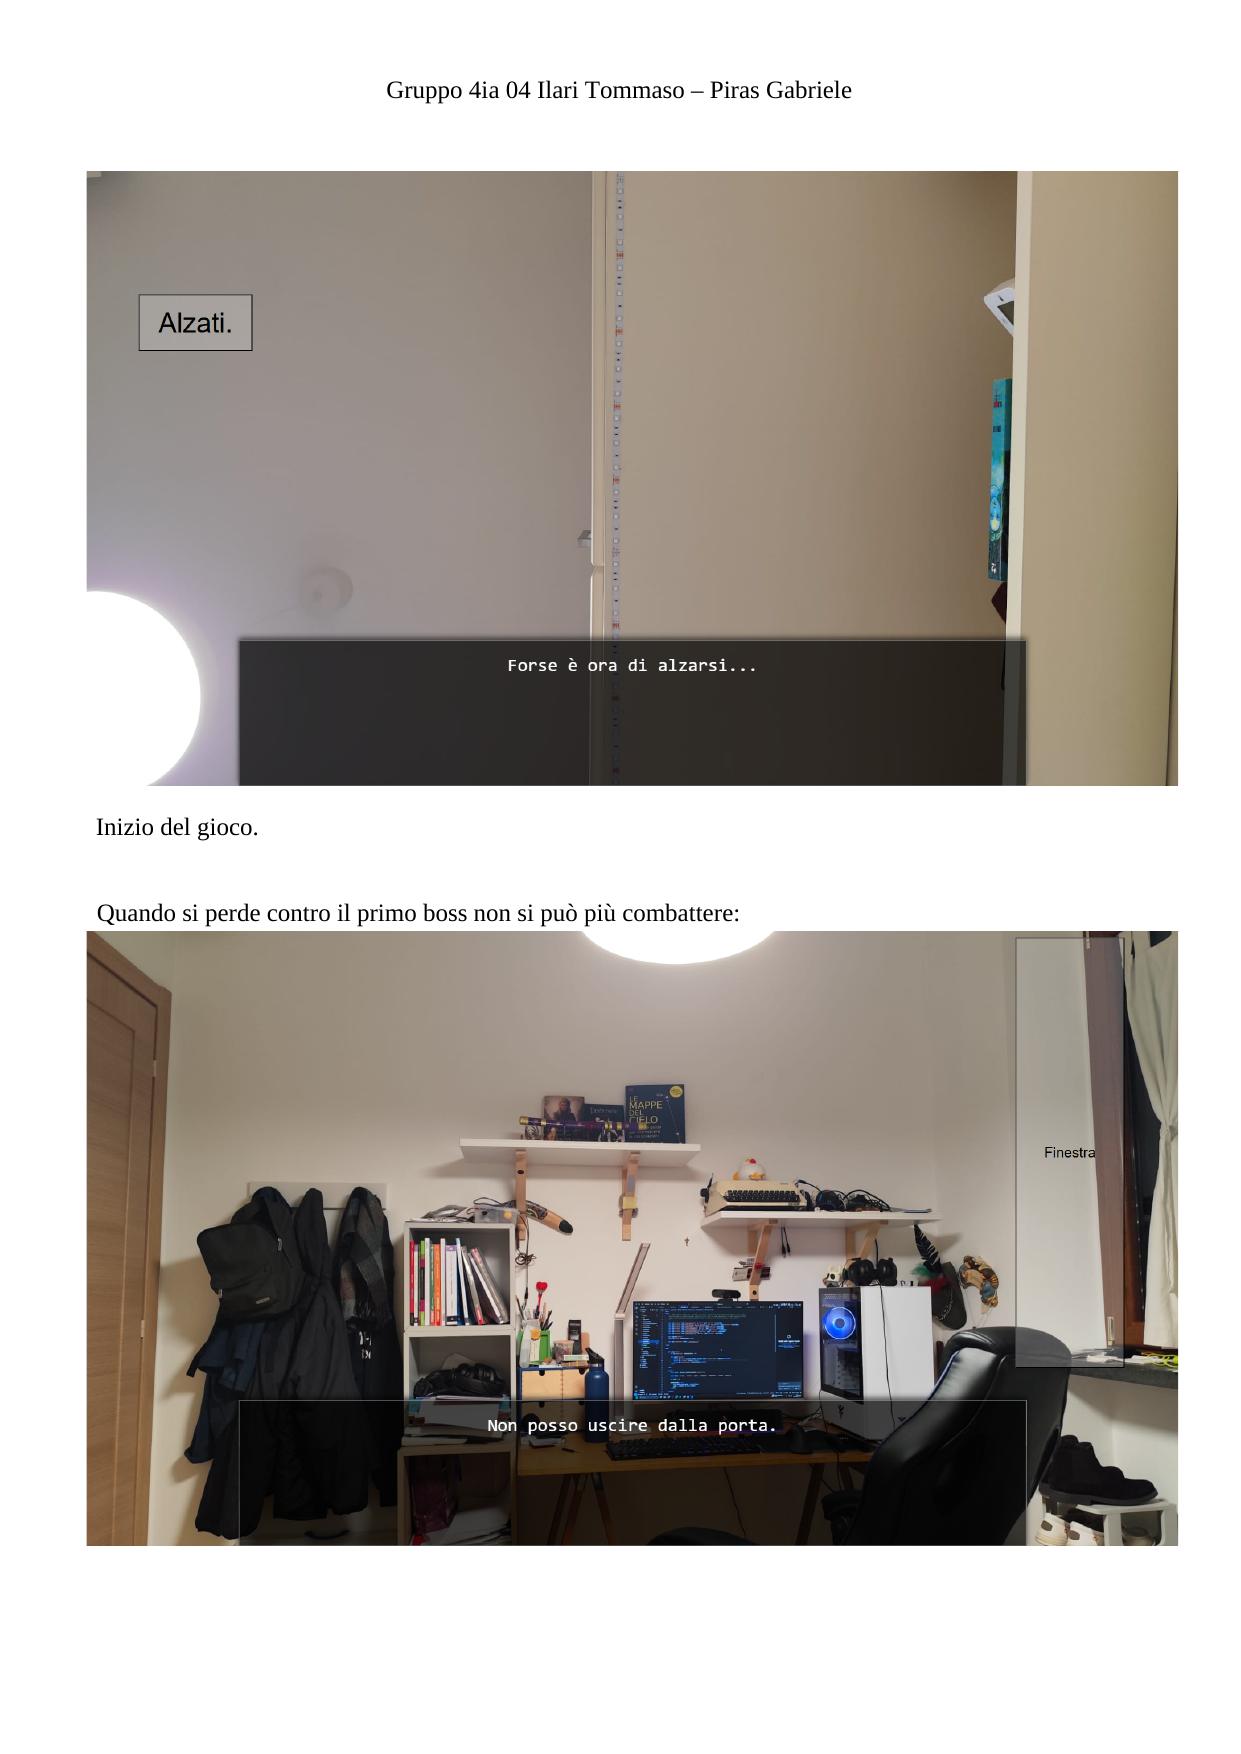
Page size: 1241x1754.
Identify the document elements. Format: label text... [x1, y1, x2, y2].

picture [86, 171, 1179, 786]
text Quando si perde contro il primo boss non si può più combattere: [96, 899, 1161, 927]
picture [86, 931, 1179, 1546]
text Inizio del gioco. [96, 813, 1161, 841]
